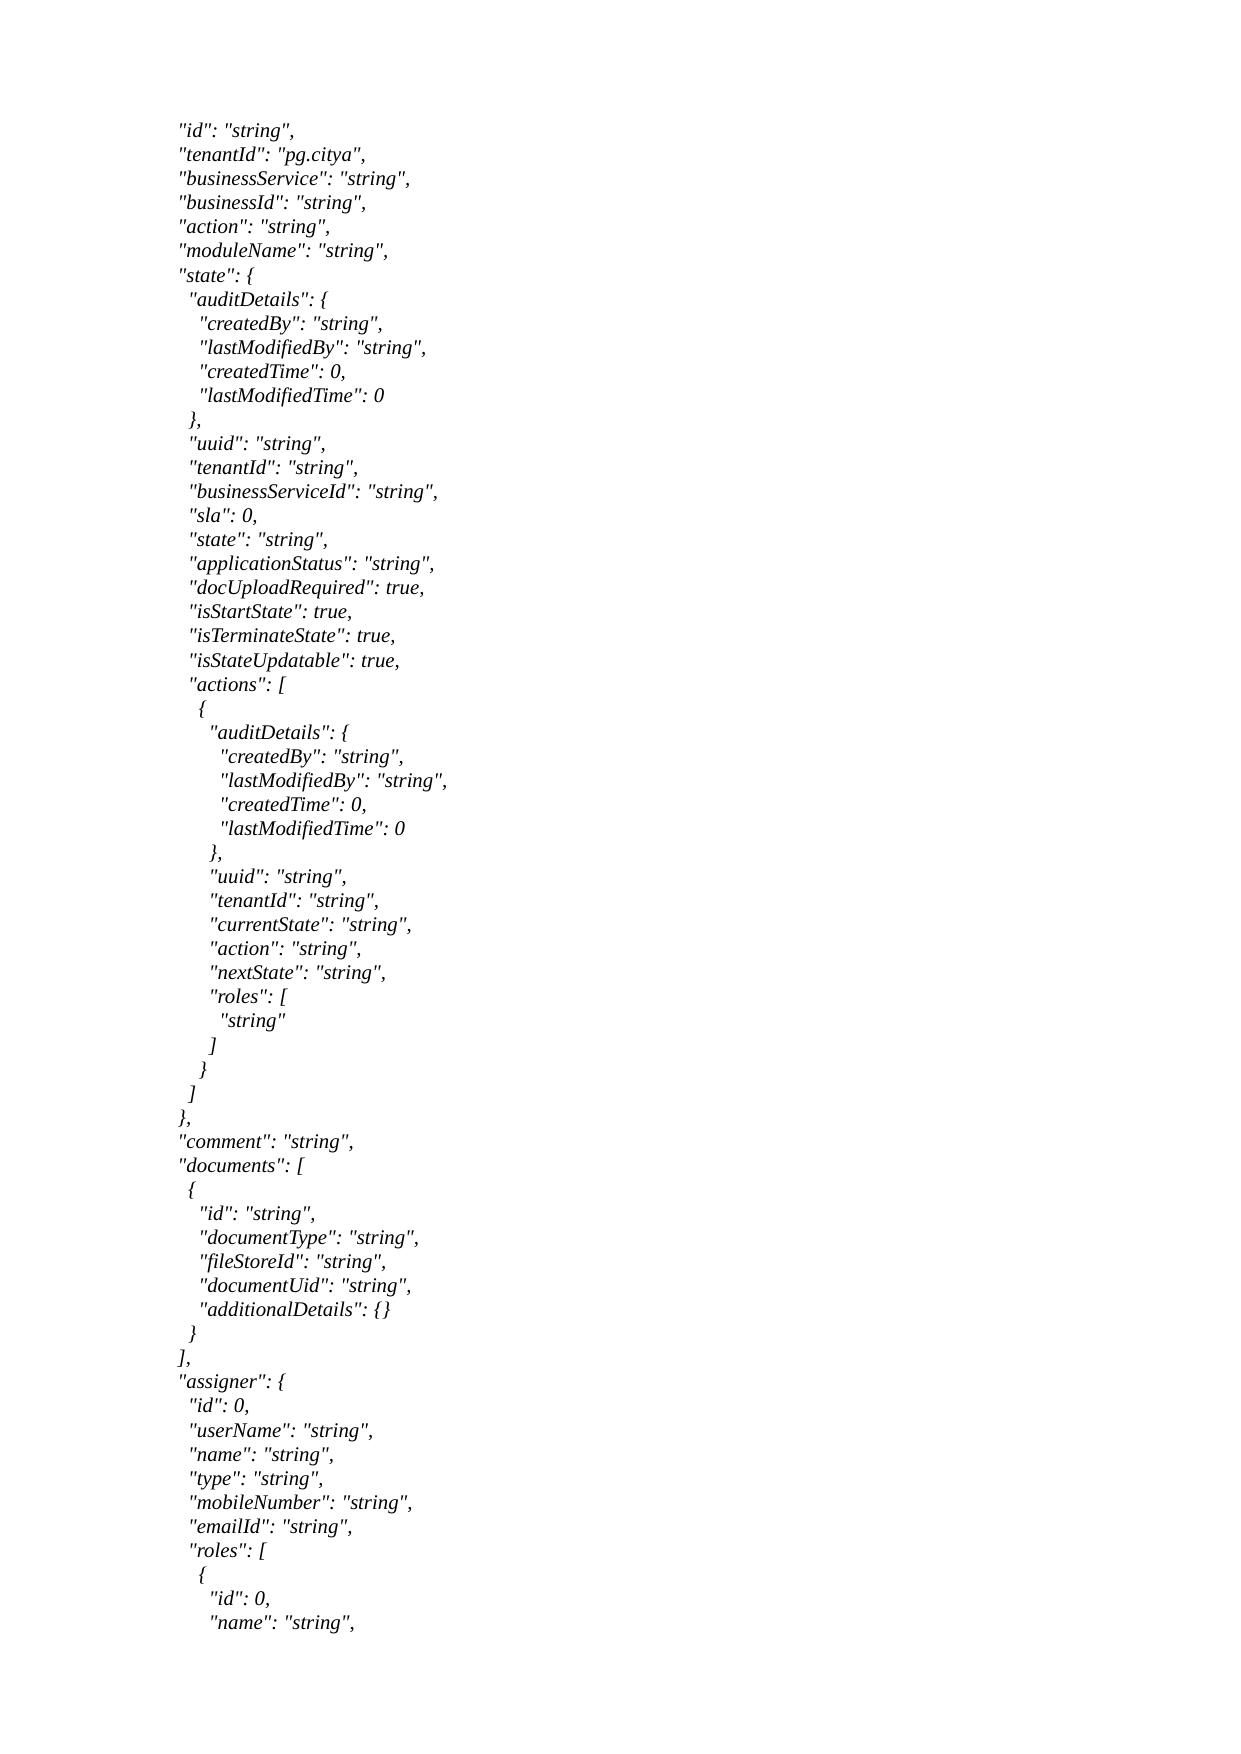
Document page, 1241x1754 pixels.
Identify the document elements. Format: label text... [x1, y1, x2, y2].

text "tenantId": "string", [146, 455, 1122, 479]
text "action": "string", [146, 936, 1122, 960]
text "businessService": "string", [146, 166, 1122, 190]
text "comment": "string", [146, 1129, 1122, 1153]
text "lastModifiedTime": 0 [146, 383, 1122, 407]
text "auditDetails": { [146, 287, 1122, 311]
text "lastModifiedTime": 0 [146, 816, 1122, 840]
text "createdTime": 0, [146, 359, 1122, 383]
text "fileStoreId": "string", [146, 1249, 1122, 1273]
text { [146, 696, 1122, 720]
text "applicationStatus": "string", [146, 551, 1122, 575]
text ] [146, 1081, 1122, 1105]
text "businessId": "string", [146, 190, 1122, 214]
text "docUploadRequired": true, [146, 575, 1122, 599]
text "tenantId": "string", [146, 888, 1122, 912]
text "lastModifiedBy": "string", [146, 335, 1122, 359]
text "createdTime": 0, [146, 792, 1122, 816]
text "isStateUpdatable": true, [146, 647, 1122, 672]
text "id": 0, [146, 1586, 1122, 1610]
text "emailId": "string", [146, 1514, 1122, 1538]
text "tenantId": "pg.citya", [146, 142, 1122, 166]
text "createdBy": "string", [146, 311, 1122, 335]
text }, [146, 840, 1122, 864]
text "additionalDetails": {} [146, 1297, 1122, 1321]
text "documentUid": "string", [146, 1273, 1122, 1297]
text "roles": [ [146, 1538, 1122, 1562]
text "id": "string", [146, 1201, 1122, 1225]
text "string" [146, 1008, 1122, 1032]
text ], [146, 1345, 1122, 1369]
text "state": "string", [146, 527, 1122, 551]
text "businessServiceId": "string", [146, 479, 1122, 503]
text { [146, 1177, 1122, 1201]
text "action": "string", [146, 214, 1122, 238]
text "mobileNumber": "string", [146, 1490, 1122, 1514]
text "uuid": "string", [146, 864, 1122, 888]
text { [146, 1562, 1122, 1586]
text "auditDetails": { [146, 720, 1122, 744]
text "documents": [ [146, 1153, 1122, 1177]
text "type": "string", [146, 1466, 1122, 1490]
text "roles": [ [146, 984, 1122, 1008]
text "currentState": "string", [146, 912, 1122, 936]
text ] [146, 1032, 1122, 1057]
text "name": "string", [146, 1442, 1122, 1466]
text } [146, 1321, 1122, 1345]
text "state": { [146, 262, 1122, 287]
text "id": 0, [146, 1393, 1122, 1417]
text "isTerminateState": true, [146, 623, 1122, 647]
text }, [146, 407, 1122, 431]
text "lastModifiedBy": "string", [146, 768, 1122, 792]
text } [146, 1057, 1122, 1081]
text "id": "string", [146, 118, 1122, 142]
text "documentType": "string", [146, 1225, 1122, 1249]
text "actions": [ [146, 672, 1122, 696]
text "assigner": { [146, 1369, 1122, 1393]
text "isStartState": true, [146, 599, 1122, 623]
text "name": "string", [146, 1610, 1122, 1634]
text "uuid": "string", [146, 431, 1122, 455]
text "createdBy": "string", [146, 744, 1122, 768]
text }, [146, 1105, 1122, 1129]
text "moduleName": "string", [146, 238, 1122, 262]
text "sla": 0, [146, 503, 1122, 527]
text "userName": "string", [146, 1417, 1122, 1442]
text "nextState": "string", [146, 960, 1122, 984]
